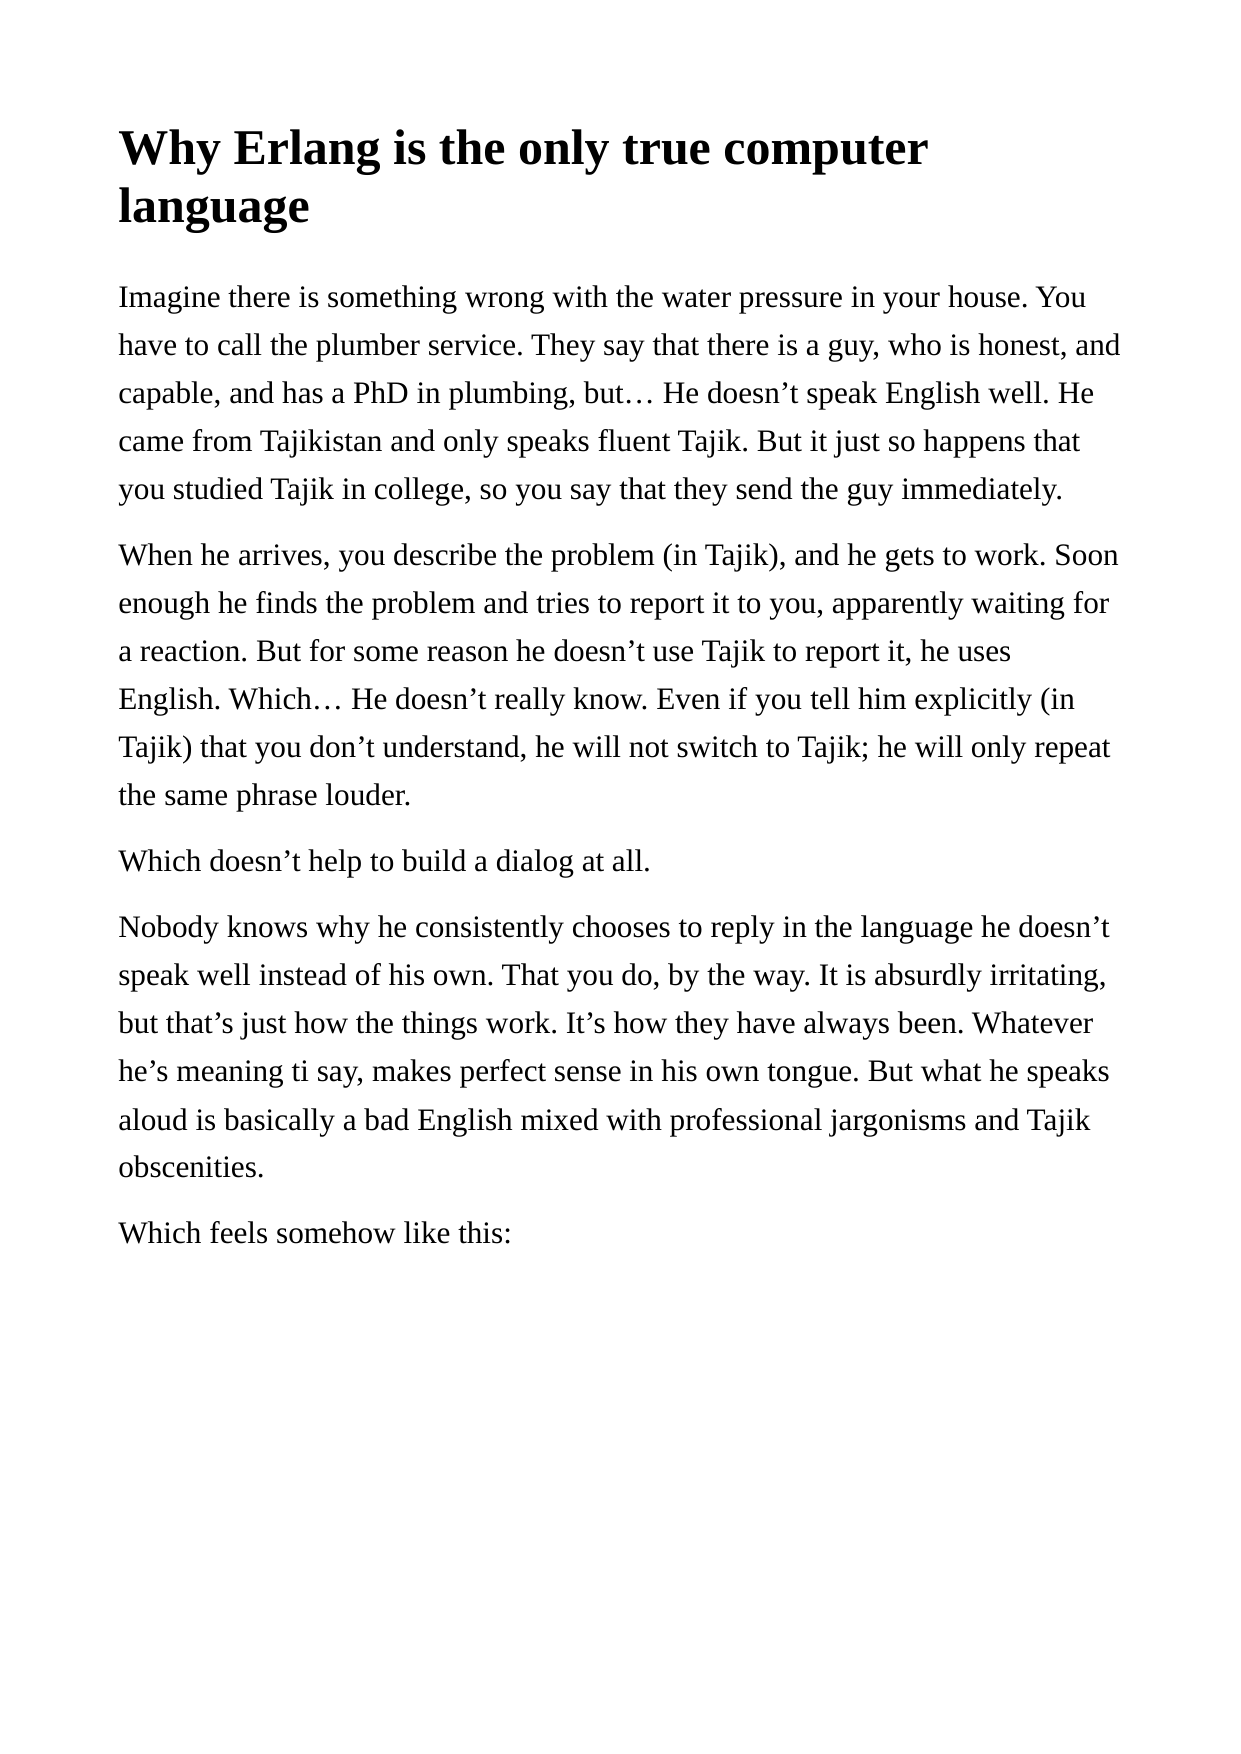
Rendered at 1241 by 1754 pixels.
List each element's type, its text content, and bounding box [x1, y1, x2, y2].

subtitle Why Erlang is the only true computer language [118, 118, 1122, 233]
text Which doesn’t help to build a dialog at all. [118, 833, 1122, 881]
text Imagine there is something wrong with the water pressure in your house. You have to call the plumber service. They say that there is a guy, who is honest, and capable, and has a PhD in plumbing, but… He doesn’t speak English well. He came from Tajikistan and only speaks fluent Tajik. But it just so happens that you studied Tajik in college, so you say that they send the guy immediately. [118, 269, 1122, 509]
text Which feels somehow like this: [118, 1206, 1122, 1254]
text Nobody knows why he consistently chooses to reply in the language he doesn’t speak well instead of his own. That you do, by the way. It is absurdly irritating, but that’s just how the things work. It’s how they have always been. Whatever he’s meaning ti say, makes perfect sense in his own tongue. But what he speaks aloud is basically a bad English mixed with professional jargonisms and Tajik obscenities. [118, 899, 1122, 1188]
text When he arrives, you describe the problem (in Tajik), and he gets to work. Soon enough he finds the problem and tries to report it to you, apparently waiting for a reaction. But for some reason he doesn’t use Tajik to report it, he uses English. Which… He doesn’t really know. Even if you tell him explicitly (in Tajik) that you don’t understand, he will not switch to Tajik; he will only repeat the same phrase louder. [118, 527, 1122, 815]
